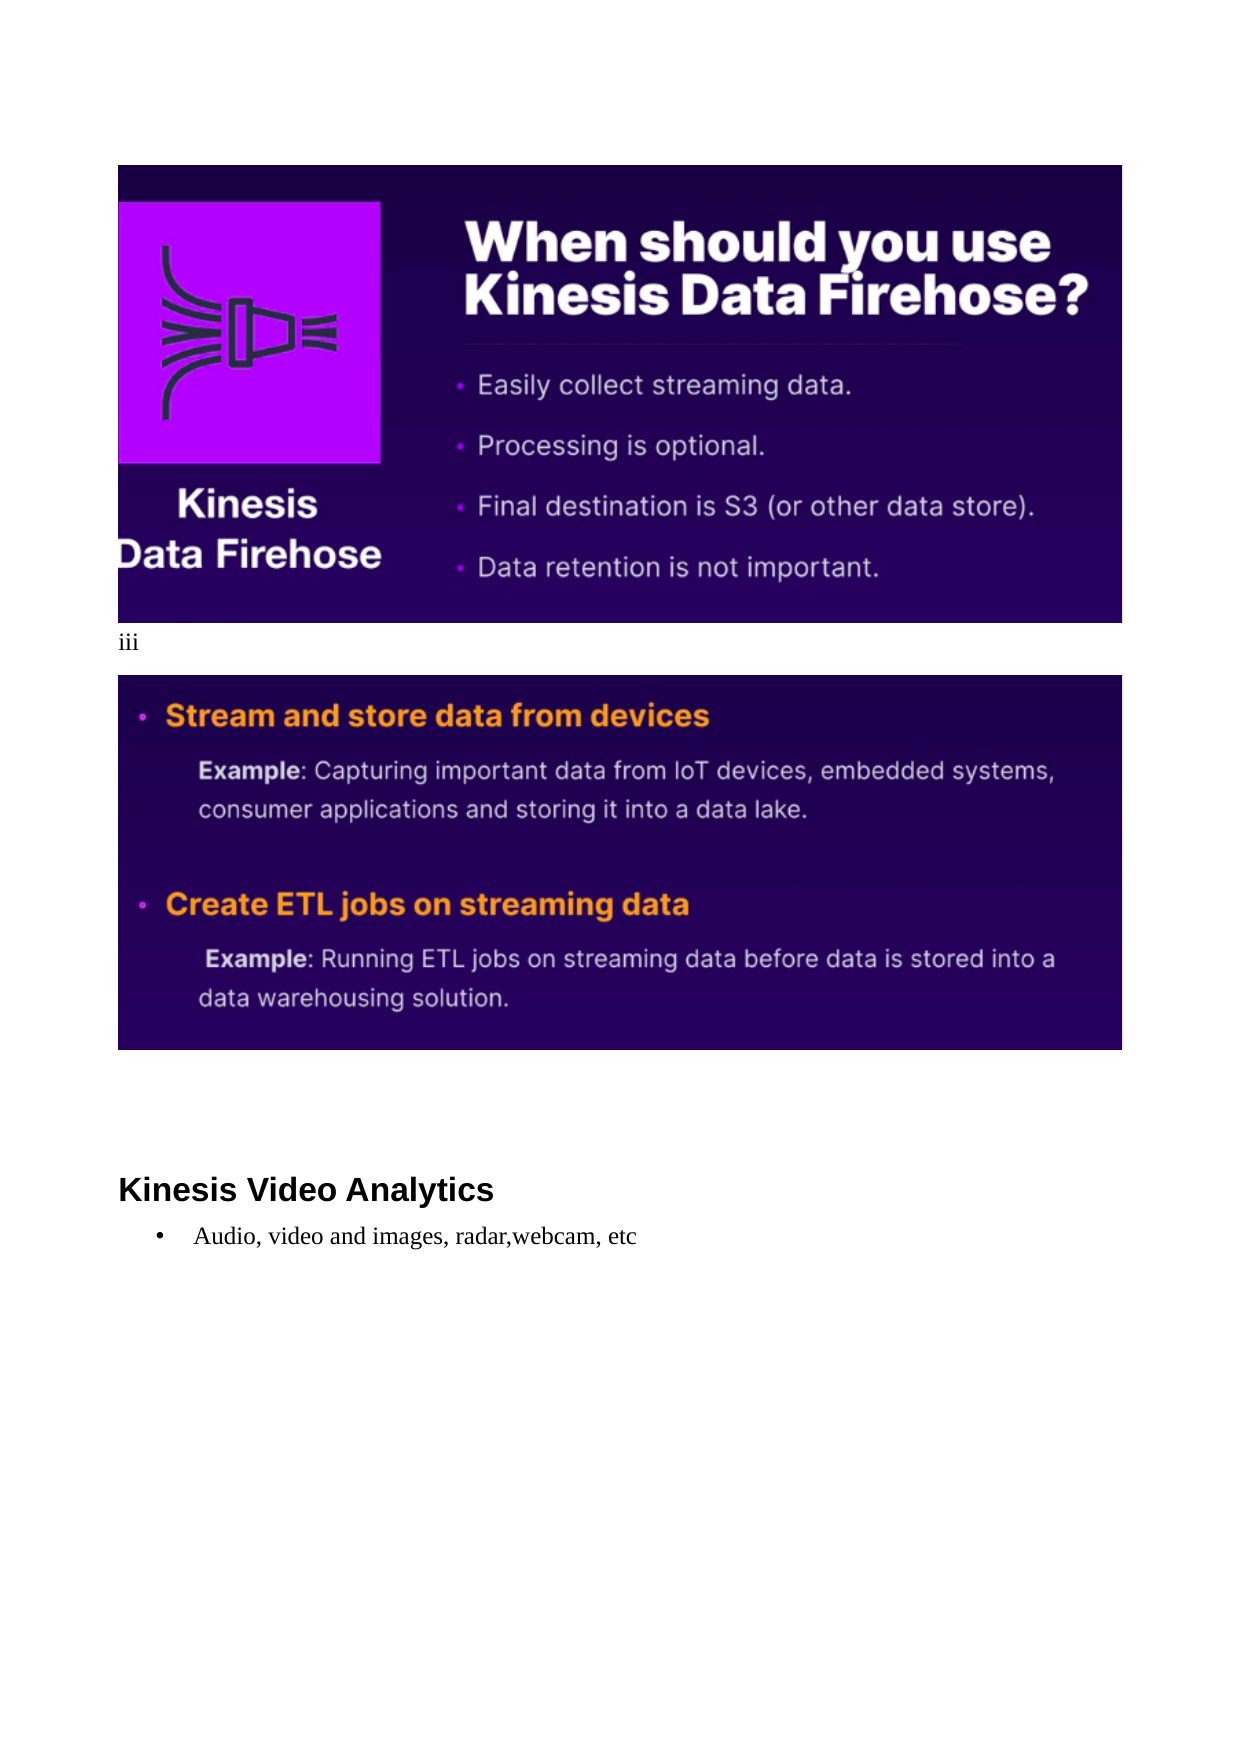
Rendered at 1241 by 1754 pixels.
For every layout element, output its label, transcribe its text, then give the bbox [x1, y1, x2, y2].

subtitle Kinesis Video Analytics [118, 1170, 1122, 1209]
picture [118, 165, 1123, 623]
list Audio, video and images, radar,webcam, etc [156, 1221, 1122, 1250]
picture [118, 675, 1123, 1050]
text iii [118, 623, 1122, 656]
